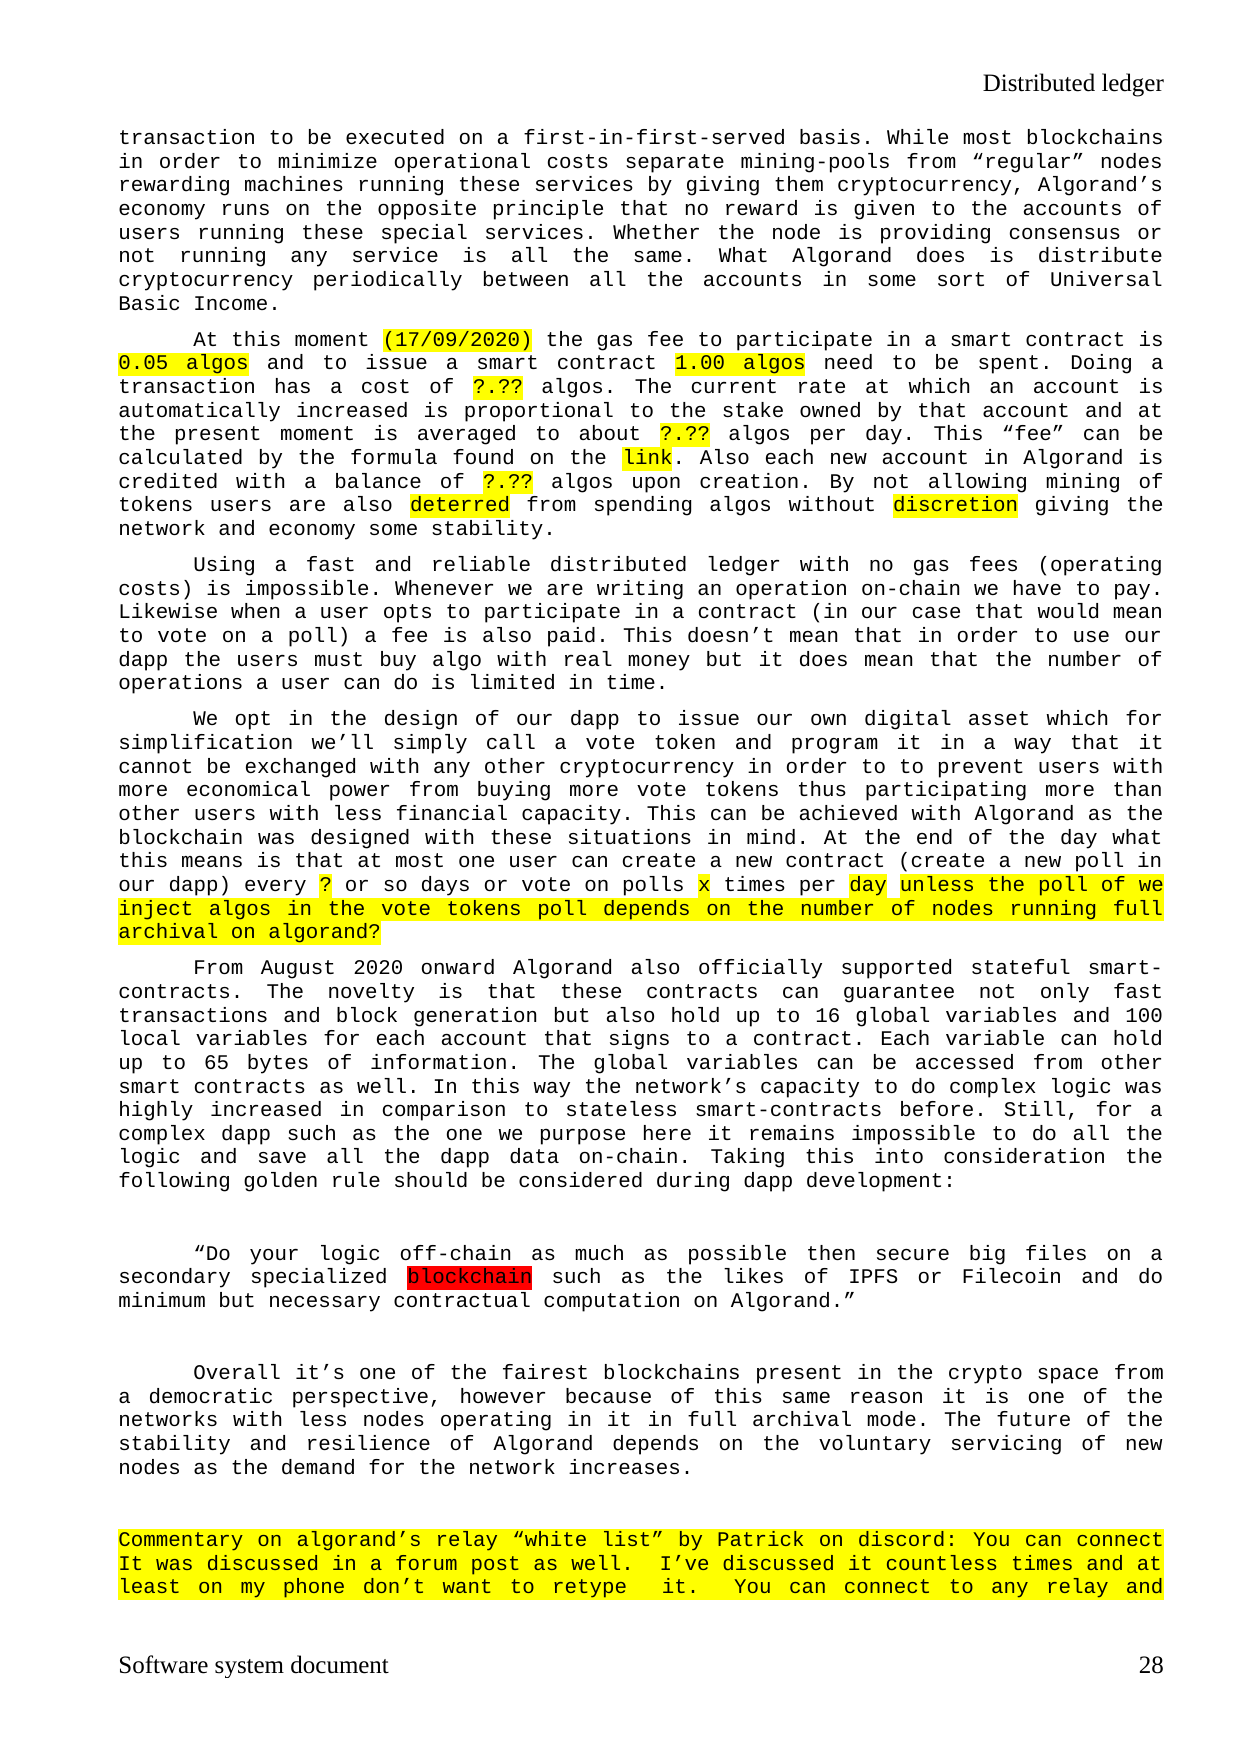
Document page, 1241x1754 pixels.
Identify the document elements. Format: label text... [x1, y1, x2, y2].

text Commentary on algorand’s relay “white list” by Patrick on discord: You can connect It was discussed in a forum post as well. I’ve discussed it countless times and at least on my phone don’t want to retype it. You can connect to any relay and [118, 1529, 1164, 1600]
text “Do your logic off-chain as much as possible then secure big files on a secondary specialized blockchain such as the likes of IPFS or Filecoin and do minimum but necessary contractual computation on Algorand.” [118, 1242, 1164, 1313]
text transaction to be executed on a first-in-first-served basis. While most blockchains in order to minimize operational costs separate mining-pools from “regular” nodes rewarding machines running these services by giving them cryptocurrency, Algorand’s economy runs on the opposite principle that no reward is given to the accounts of users running these special services. Whether the node is providing consensus or not running any service is all the same. What Algorand does is distribute cryptocurrency periodically between all the accounts in some sort of Universal Basic Income. [118, 127, 1164, 316]
text Using a fast and reliable distributed ledger with no gas fees (operating costs) is impossible. Whenever we are writing an operation on-chain we have to pay. Likewise when a user opts to participate in a contract (in our case that would mean to vote on a poll) a fee is also paid. This doesn’t mean that in order to use our dapp the users must buy algo with real money but it does mean that the number of operations a user can do is limited in time. [118, 554, 1164, 696]
text We opt in the design of our dapp to issue our own digital asset which for simplification we’ll simply call a vote token and program it in a way that it cannot be exchanged with any other cryptocurrency in order to to prevent users with more economical power from buying more vote tokens thus participating more than other users with less financial capacity. This can be achieved with Algorand as the blockchain was designed with these situations in mind. At the end of the day what this means is that at most one user can create a new contract (create a new poll in our dapp) every ? or so days or vote on polls x times per day unless the poll of we inject algos in the vote tokens poll depends on the number of nodes running full archival on algorand? [118, 708, 1164, 945]
text Overall it’s one of the fairest blockchains present in the crypto space from a democratic perspective, however because of this same reason it is one of the networks with less nodes operating in it in full archival mode. The future of the stability and resilience of Algorand depends on the voluntary servicing of new nodes as the demand for the network increases. [118, 1362, 1164, 1480]
text From August 2020 onward Algorand also officially supported stateful smart-contracts. The novelty is that these contracts can guarantee not only fast transactions and block generation but also hold up to 16 global variables and 100 local variables for each account that signs to a contract. Each variable can hold up to 65 bytes of information. The global variables can be accessed from other smart contracts as well. In this way the network’s capacity to do complex logic was highly increased in comparison to stateless smart-contracts before. Still, for a complex dapp such as the one we purpose here it remains impossible to do all the logic and save all the dapp data on-chain. Taking this into consideration the following golden rule should be considered during dapp development: [118, 957, 1164, 1194]
text At this moment (17/09/2020) the gas fee to participate in a smart contract is 0.05 algos and to issue a smart contract 1.00 algos need to be spent. Doing a transaction has a cost of ?.?? algos. The current rate at which an account is automatically increased is proportional to the stake owned by that account and at the present moment is averaged to about ?.?? algos per day. This “fee” can be calculated by the formula found on the link. Also each new account in Algorand is credited with a balance of ?.?? algos upon creation. By not allowing mining of tokens users are also deterred from spending algos without discretion giving the network and economy some stability. [118, 329, 1164, 542]
